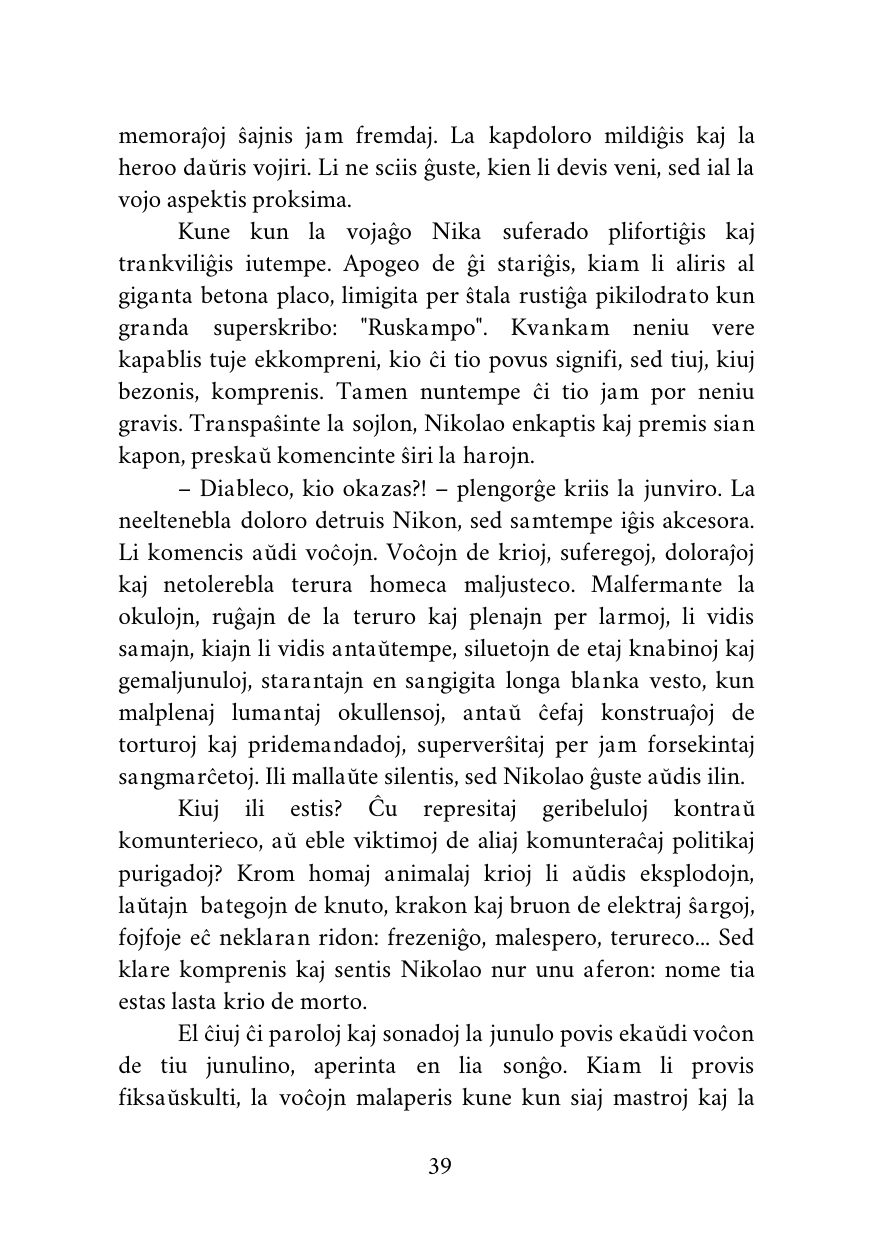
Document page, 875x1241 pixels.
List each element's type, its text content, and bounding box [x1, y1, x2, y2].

text El ĉiuj ĉi paroloj kaj sonadoj la junulo povis ekaŭdi voĉon de tiu junulino, aperinta en lia sonĝo. Kiam li provis fiksaŭskulti, la voĉojn malaperis kune kun siaj mastroj kaj la [118, 1016, 756, 1113]
text Kiuj ili estis? Ĉu represitaj geribeluloj kontraŭ komunterieco, aŭ eble viktimoj de aliaj komunteraĉaj politikaj purigadoj? Krom homaj animalaj krioj li aŭdis eksplodojn, laŭtajn bategojn de knuto, krakon kaj bruon de elektraj ŝargoj, fojfoje eĉ neklaran ridon: frezeniĝo, malespero, terureco... Sed klare komprenis kaj sentis Nikolao nur unu aferon: nome tia estas lasta krio de morto. [118, 792, 756, 1016]
text memoraĵoj ŝajnis jam fremdaj. La kapdoloro mildiĝis kaj la heroo daŭris vojiri. Li ne sciis ĝuste, kien li devis veni, sed ial la vojo aspektis proksima. [118, 118, 756, 214]
text Kune kun la vojaĝo Nika suferado plifortiĝis kaj trankviliĝis iutempe. Apogeo de ĝi stariĝis, kiam li aliris al giganta betona placo, limigita per ŝtala rustiĝa pikilodrato kun granda superskribo: "Ruskampo". Kvankam neniu vere kapablis tuje ekkompreni, kio ĉi tio povus signifi, sed tiuj, kiuj bezonis, komprenis. Tamen nuntempe ĉi tio jam por neniu gravis. Transpaŝinte la sojlon, Nikolao enkaptis kaj premis sian kapon, preskaŭ komencinte ŝiri la harojn. [118, 214, 756, 471]
text – Diableco, kio okazas?! – plengorĝe kriis la junviro. La neeltenebla doloro detruis Nikon, sed samtempe iĝis akcesora. Li komencis aŭdi voĉojn. Voĉojn de krioj, suferegoj, doloraĵoj kaj netolerebla terura homeca maljusteco. Malfermante la okulojn, ruĝajn de la teruro kaj plenajn per larmoj, li vidis samajn, kiajn li vidis antaŭtempe, siluetojn de etaj knabinoj kaj gemaljunuloj, starantajn en sangigita longa blanka vesto, kun malplenaj lumantaj okullensoj, antaŭ ĉefaj konstruaĵoj de torturoj kaj pridemandadoj, superverŝitaj per jam forsekintaj sangmarĉetoj. Ili mallaŭte silentis, sed Nikolao ĝuste aŭdis ilin. [118, 471, 756, 792]
